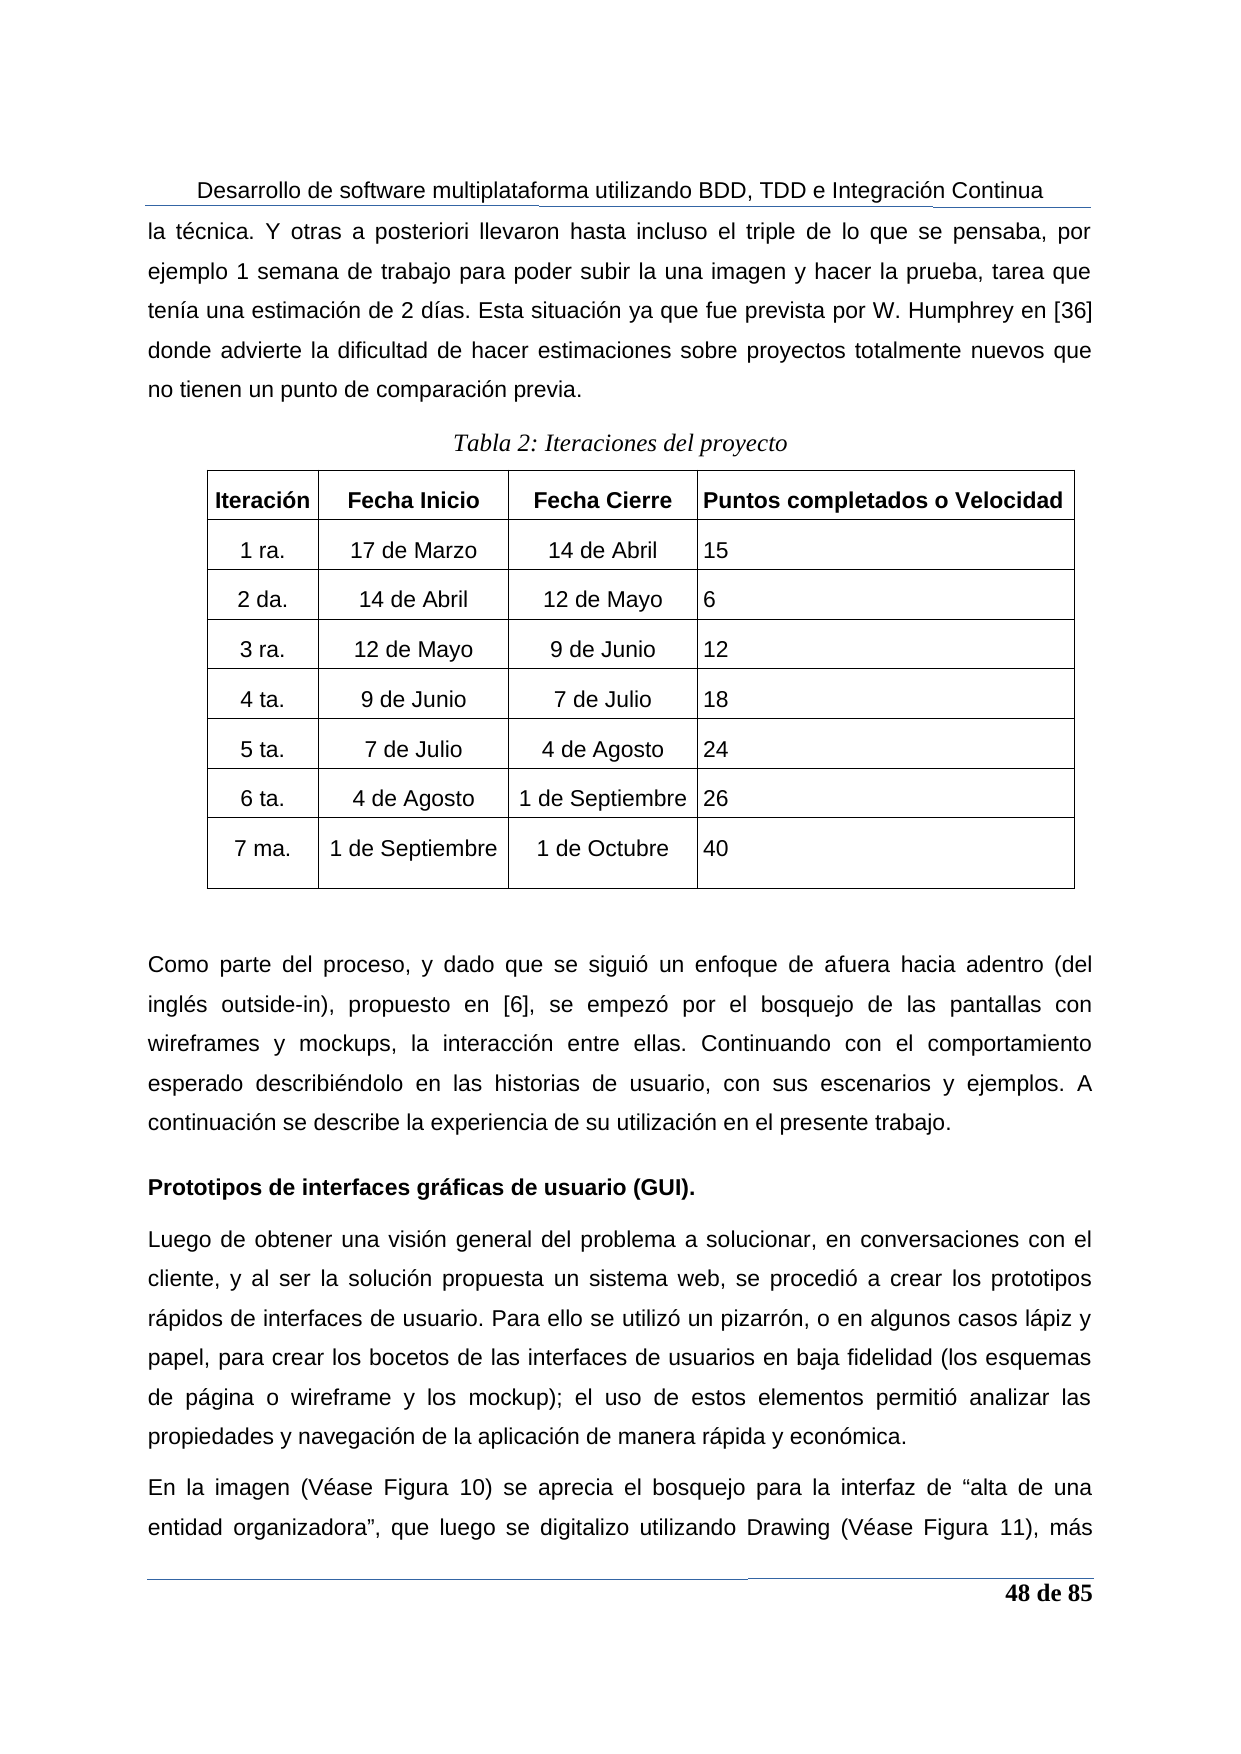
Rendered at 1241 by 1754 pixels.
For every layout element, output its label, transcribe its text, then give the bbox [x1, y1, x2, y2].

table_cell 1 ra. [208, 520, 318, 569]
table_header Fecha Cierre [509, 471, 697, 519]
table_cell 14 de Abril [319, 570, 508, 618]
table_cell 9 de Junio [509, 620, 697, 668]
table_cell 5 ta. [208, 719, 318, 768]
table_cell 17 de Marzo [319, 520, 508, 569]
table_cell 7 ma. [208, 818, 318, 888]
table_cell 4 ta. [208, 669, 318, 718]
table_header Puntos completados o Velocidad [698, 471, 1074, 519]
table_cell 4 de Agosto [509, 719, 697, 768]
table_cell 18 [698, 669, 1074, 718]
table_cell 6 [698, 570, 1074, 618]
table_cell 1 de Septiembre [319, 818, 508, 888]
table_cell 7 de Julio [509, 669, 697, 718]
table_cell 1 de Octubre [509, 818, 697, 888]
table_cell 12 de Mayo [509, 570, 697, 618]
table_cell 40 [698, 818, 1074, 888]
table_header Fecha Inicio [319, 471, 508, 519]
table_cell 12 [698, 620, 1074, 668]
table_cell 1 de Septiembre [509, 769, 697, 817]
text En la imagen (Véase Figura 10) se aprecia el bosquejo para la interfaz de “alta de una entidad organizadora”, que luego se digitalizo utilizando Drawing (Véase Figura 11), más [148, 1474, 1093, 1540]
table_header Iteración [208, 471, 318, 519]
table_cell 9 de Junio [319, 669, 508, 718]
text Como parte del proceso, y dado que se siguió un enfoque de afuera hacia adentro (del inglés outside-in), propuesto en [6], se empezó por el bosquejo de las pantallas con wireframes y mockups, la interacción entre ellas. Continuando con el comportamiento esperado describiéndolo en las historias de usuario, con sus escenarios y ejemplos. A continuación se describe la experiencia de su utilización en el presente trabajo. [148, 951, 1093, 1136]
table_cell 14 de Abril [509, 520, 697, 569]
table_cell 26 [698, 769, 1074, 817]
table_cell 3 ra. [208, 620, 318, 668]
text Tabla 2: Iteraciones del proyecto [148, 428, 1093, 457]
table_cell 6 ta. [208, 769, 318, 817]
table_cell 15 [698, 520, 1074, 569]
text la técnica. Y otras a posteriori llevaron hasta incluso el triple de lo que se pensaba, por ejemplo 1 semana de trabajo para poder subir la una imagen y hacer la prueba, tarea que tenía una estimación de 2 días. Esta situación ya que fue prevista por W. Humphrey en [36] donde advierte la dificultad de hacer estimaciones sobre proyectos totalmente nuevos que no tienen un punto de comparación previa. [148, 218, 1093, 403]
table_cell 7 de Julio [319, 719, 508, 768]
table_cell 4 de Agosto [319, 769, 508, 817]
text Luego de obtener una visión general del problema a solucionar, en conversaciones con el cliente, y al ser la solución propuesta un sistema web, se procedió a crear los prototipos rápidos de interfaces de usuario. Para ello se utilizó un pizarrón, o en algunos casos lápiz y papel, para crear los bocetos de las interfaces de usuarios en baja fidelidad (los esquemas de página o wireframe y los mockup); el uso de estos elementos permitió analizar las propiedades y navegación de la aplicación de manera rápida y económica. [148, 1226, 1093, 1449]
table_cell 12 de Mayo [319, 620, 508, 668]
table_cell 24 [698, 719, 1074, 768]
subtitle Prototipos de interfaces gráficas de usuario (GUI). [148, 1174, 1093, 1200]
table_cell 2 da. [208, 570, 318, 618]
